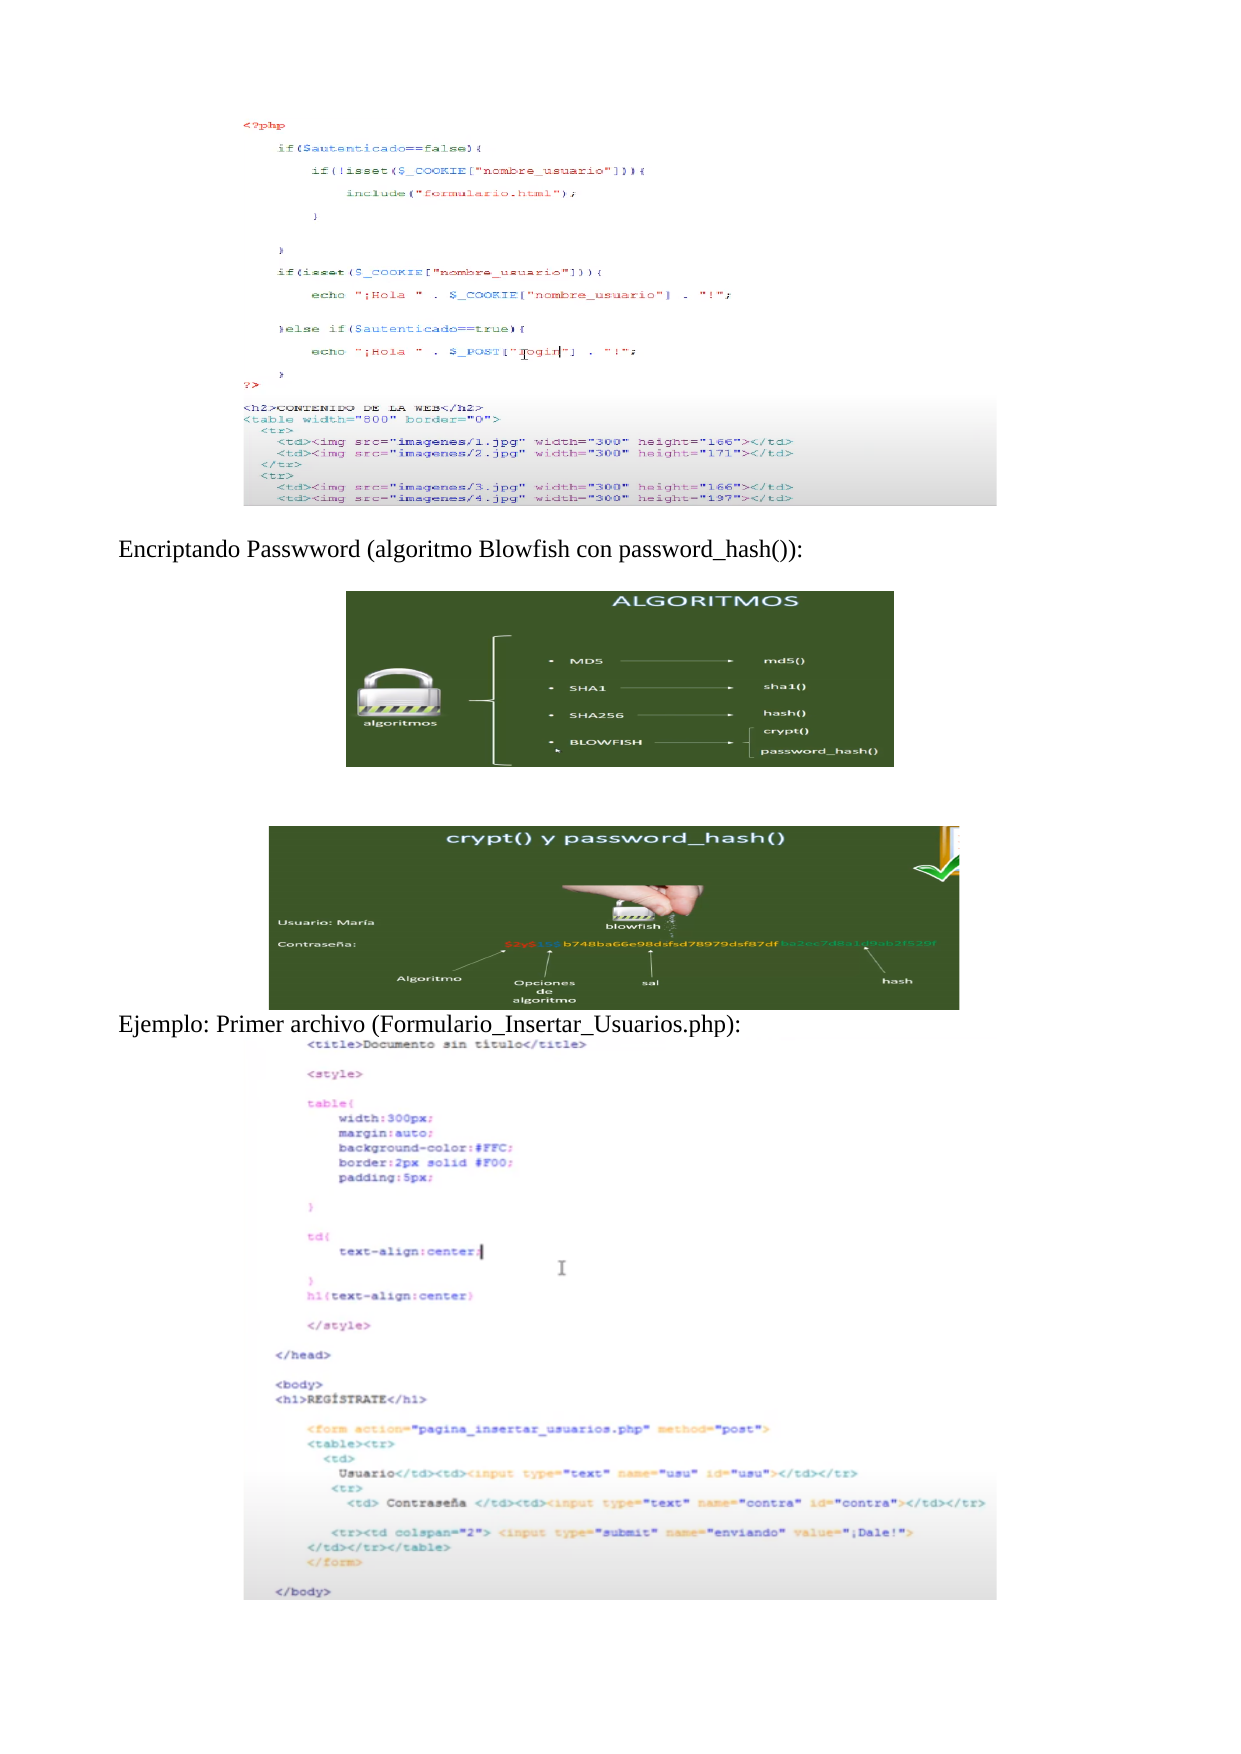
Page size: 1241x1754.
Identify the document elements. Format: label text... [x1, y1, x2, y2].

text Encriptando Passwword (algoritmo Blowfish con password_hash()): [118, 534, 1122, 563]
picture [243, 1037, 997, 1600]
picture [268, 826, 960, 1010]
picture [346, 591, 894, 767]
text Ejemplo: Primer archivo (Formulario_Insertar_Usuarios.php): [118, 824, 1122, 1038]
picture [243, 118, 997, 506]
